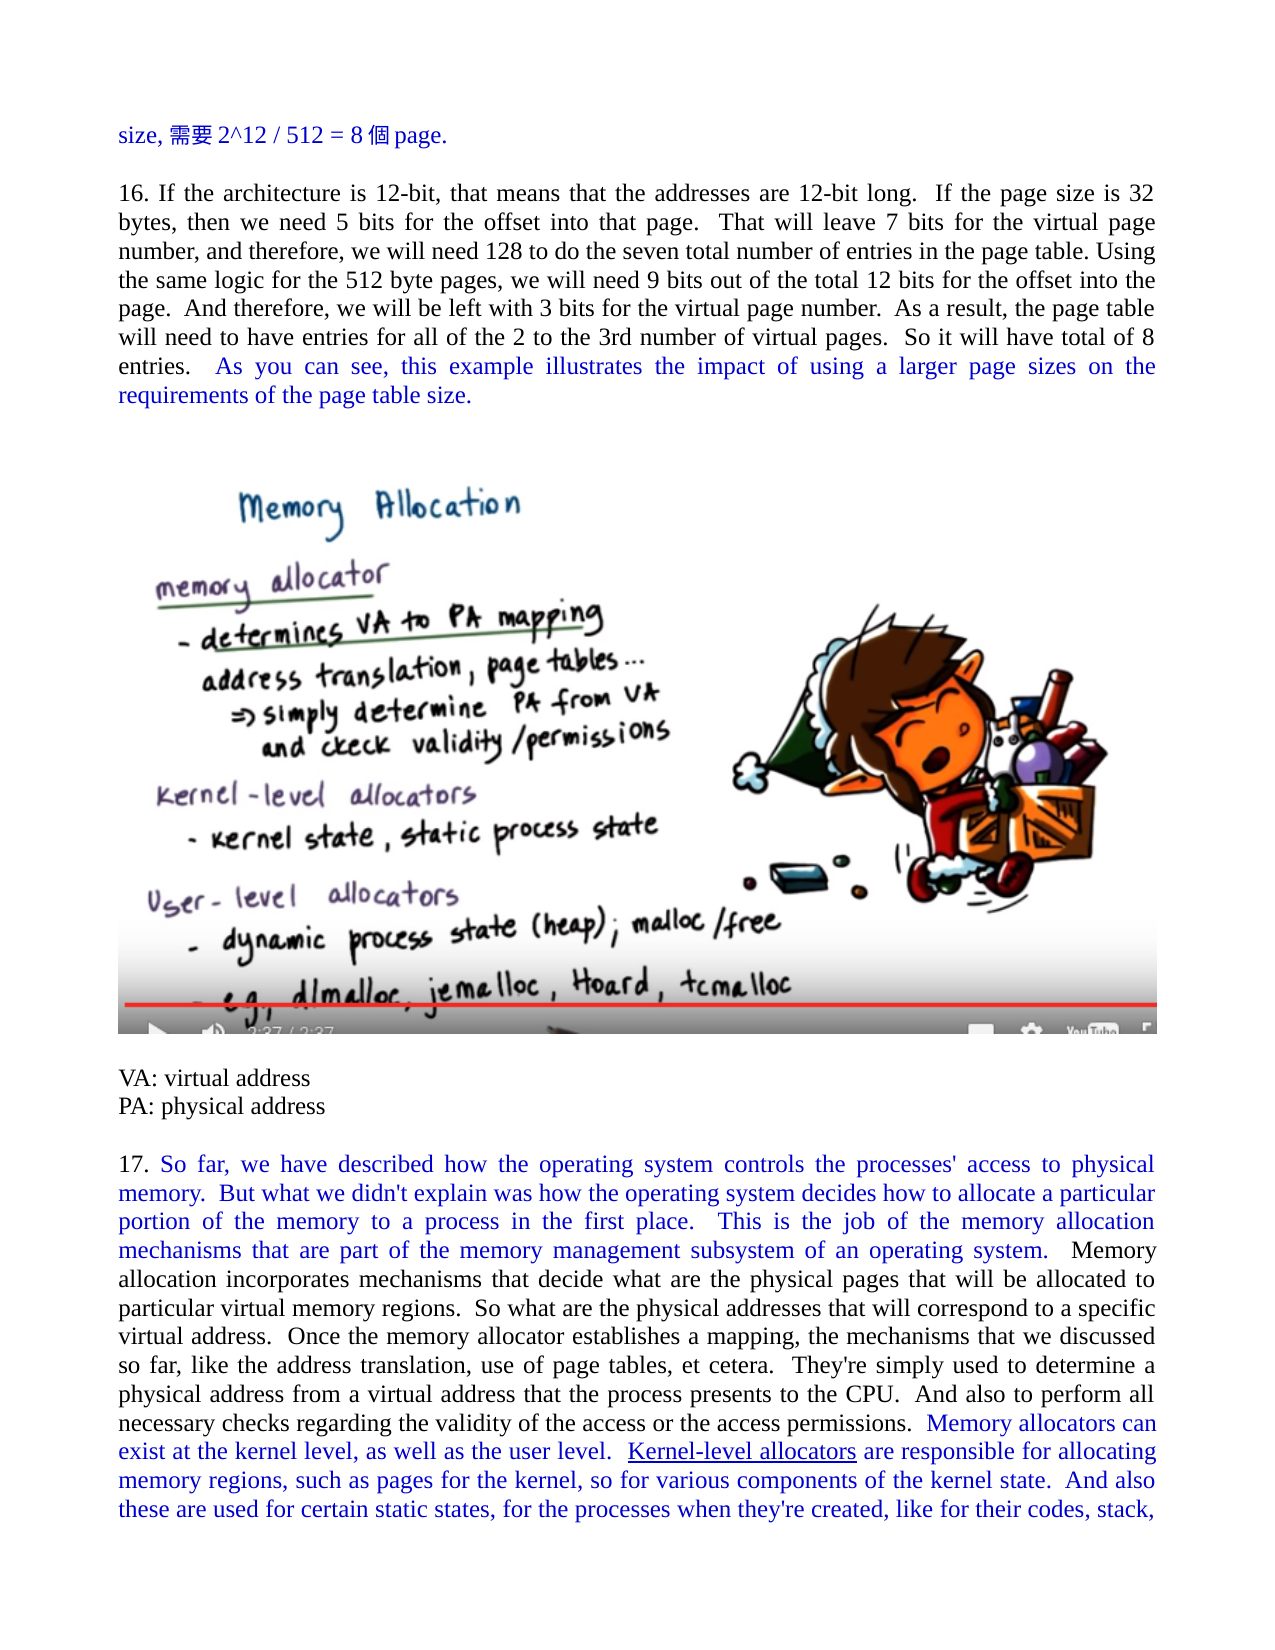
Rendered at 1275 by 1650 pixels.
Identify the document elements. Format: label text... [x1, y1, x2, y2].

text size, 需要2^12 / 512 = 8個page. [118, 118, 1157, 150]
text PA: physical address [118, 1091, 1157, 1120]
picture [118, 466, 1157, 1034]
text 16. If the architecture is 12-bit, that means that the addresses are 12-bit long. If the page size is 32 bytes, then we need 5 bits for the offset into that page. That will leave 7 bits for the virtual page number, and therefore, we will need 128 to do the seven total number of entries in the page table. Using the same logic for the 512 byte pages, we will need 9 bits out of the total 12 bits for the offset into the page. And therefore, we will be left with 3 bits for the virtual page number. As a result, the page table will need to have entries for all of the 2 to the 3rd number of virtual pages. So it will have total of 8 entries. As you can see, this example illustrates the impact of using a larger page sizes on the requirements of the page table size. [118, 178, 1157, 408]
text 17. So far, we have described how the operating system controls the processes' access to physical memory. But what we didn't explain was how the operating system decides how to allocate a particular portion of the memory to a process in the first place. This is the job of the memory allocation mechanisms that are part of the memory management subsystem of an operating system. Memory allocation incorporates mechanisms that decide what are the physical pages that will be allocated to particular virtual memory regions. So what are the physical addresses that will correspond to a specific virtual address. Once the memory allocator establishes a mapping, the mechanisms that we discussed so far, like the address translation, use of page tables, et cetera. They're simply used to determine a physical address from a virtual address that the process presents to the CPU. And also to perform all necessary checks regarding the validity of the access or the access permissions. Memory allocators can exist at the kernel level, as well as the user level. Kernel-level allocators are responsible for allocating memory regions, such as pages for the kernel, so for various components of the kernel state. And also these are used for certain static states, for the processes when they're created, like for their codes, stack, [118, 1149, 1157, 1523]
text VA: virtual address [118, 1063, 1157, 1091]
